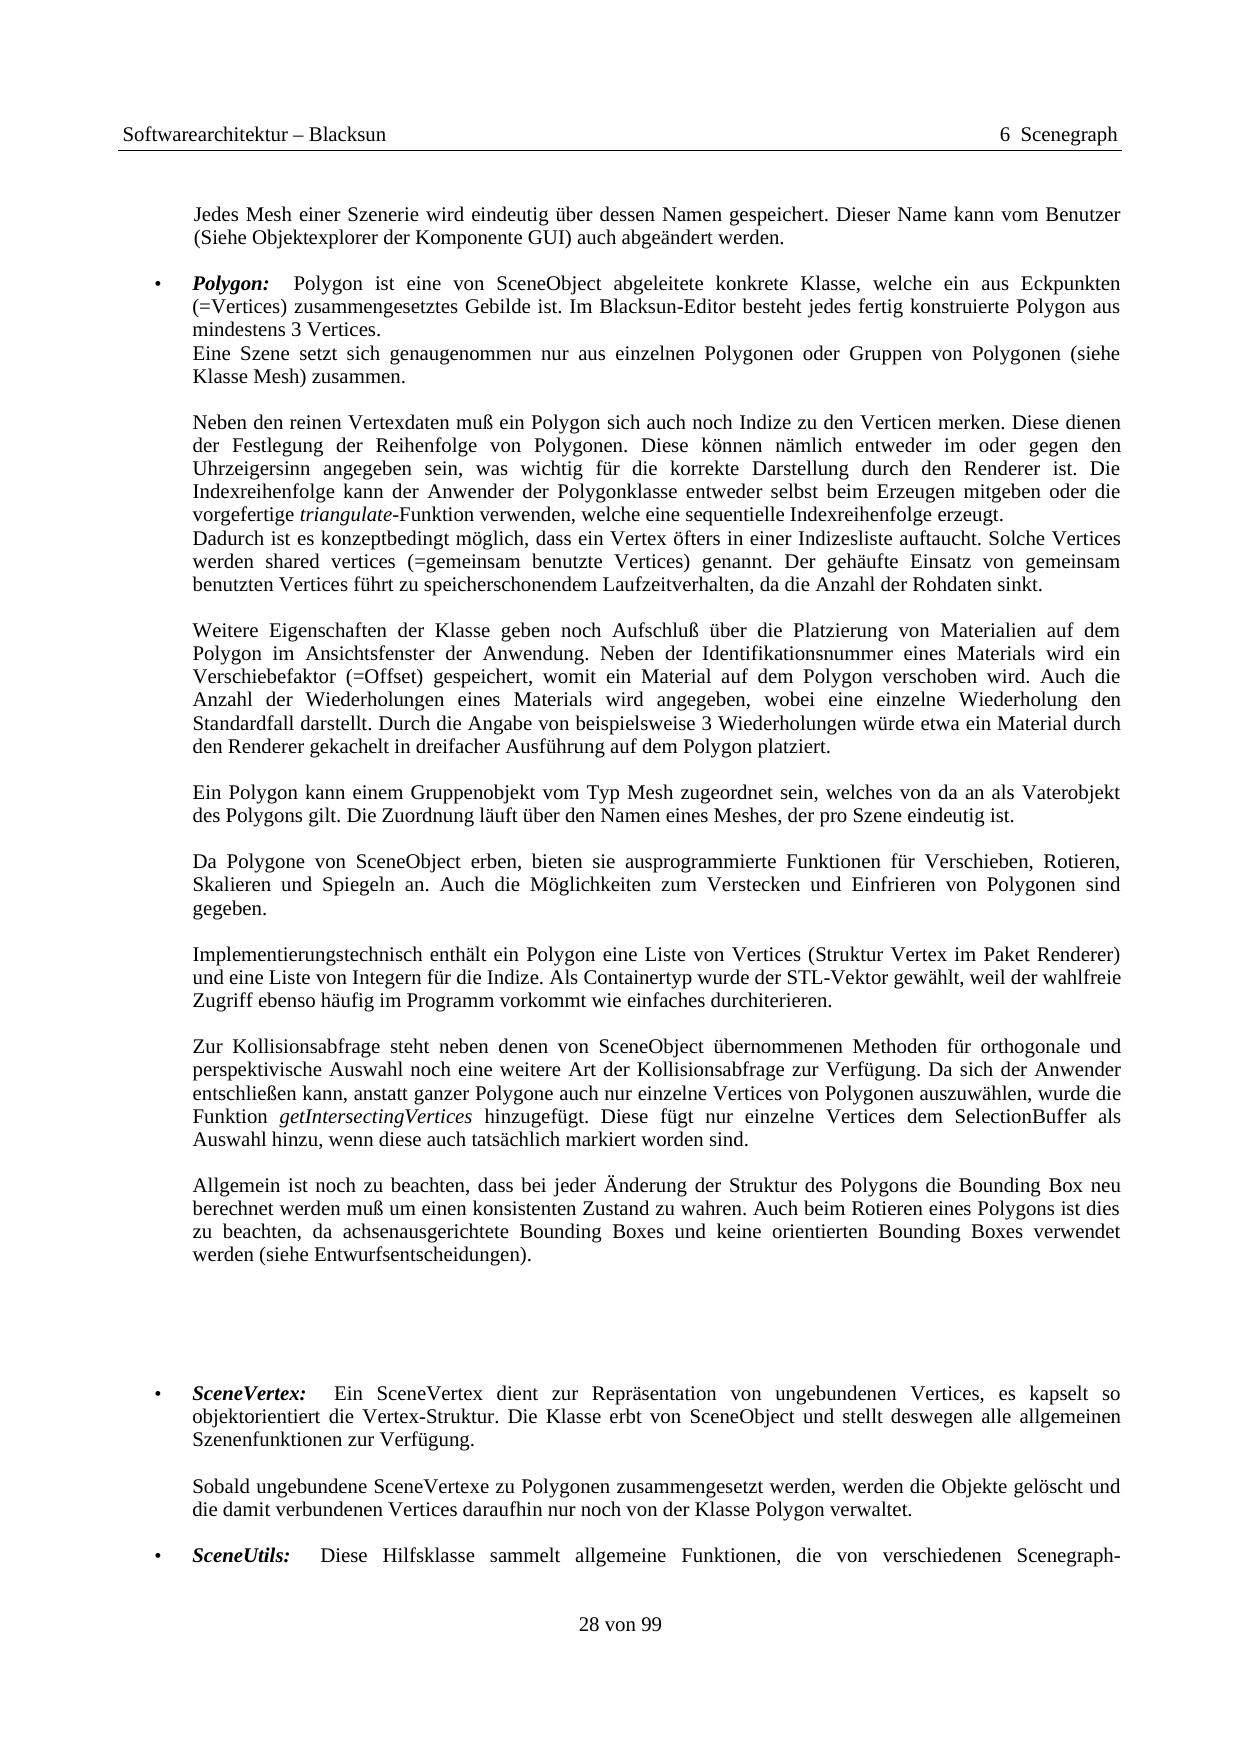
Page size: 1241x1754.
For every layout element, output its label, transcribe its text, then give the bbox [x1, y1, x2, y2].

text Neben den reinen Vertexdaten muß ein Polygon sich auch noch Indize zu den Verticen merken. Diese dienen der Festlegung der Reihenfolge von Polygonen. Diese können nämlich entweder im oder gegen den Uhrzeigersinn angegeben sein, was wichtig für die korrekte Darstellung durch den Renderer ist. Die Indexreihenfolge kann der Anwender der Polygonklasse entweder selbst beim Erzeugen mitgeben oder die vorgefertige triangulate-Funktion verwenden, welche eine sequentielle Indexreihenfolge erzeugt. [192, 411, 1122, 526]
text Weitere Eigenschaften der Klasse geben noch Aufschluß über die Platzierung von Materialien auf dem Polygon im Ansichtsfenster der Anwendung. Neben der Identifikationsnummer eines Materials wird ein Verschiebefaktor (=Offset) gespeichert, womit ein Material auf dem Polygon verschoben wird. Auch die Anzahl der Wiederholungen eines Materials wird angegeben, wobei eine einzelne Wiederholung den Standardfall darstellt. Durch die Angabe von beispielsweise 3 Wiederholungen würde etwa ein Material durch den Renderer gekachelt in dreifacher Ausführung auf dem Polygon platziert. [192, 619, 1122, 758]
list Sobald ungebundene SceneVertexe zu Polygonen zusammengesetzt werden, werden die Objekte gelöscht und die damit verbundenen Vertices daraufhin nur noch von der Klasse Polygon verwaltet. [154, 1474, 1122, 1521]
text Eine Szene setzt sich genaugenommen nur aus einzelnen Polygonen oder Gruppen von Polygonen (siehe Klasse Mesh) zusammen. [192, 341, 1122, 388]
text Allgemein ist noch zu beachten, dass bei jeder Änderung der Struktur des Polygons die Bounding Box neu berechnet werden muß um einen konsistenten Zustand zu wahren. Auch beim Rotieren eines Polygons ist dies zu beachten, da achsenausgerichtete Bounding Boxes und keine orientierten Bounding Boxes verwendet werden (siehe Entwurfsentscheidungen). [192, 1174, 1122, 1266]
text Dadurch ist es konzeptbedingt möglich, dass ein Vertex öfters in einer Indizesliste auftaucht. Solche Vertices werden shared vertices (=gemeinsam benutzte Vertices) genannt. Der gehäufte Einsatz von gemeinsam benutzten Vertices führt zu speicherschonendem Laufzeitverhalten, da die Anzahl der Rohdaten sinkt. [192, 526, 1122, 596]
text Ein Polygon kann einem Gruppenobjekt vom Typ Mesh zugeordnet sein, welches von da an als Vaterobjekt des Polygons gilt. Die Zuordnung läuft über den Namen eines Meshes, der pro Szene eindeutig ist. [192, 781, 1122, 827]
text Implementierungstechnisch enthält ein Polygon eine Liste von Vertices (Struktur Vertex im Paket Renderer) und eine Liste von Integern für die Indize. Als Containertyp wurde der STL-Vektor gewählt, weil der wahlfreie Zugriff ebenso häufig im Programm vorkommt wie einfaches durchiterieren. [192, 943, 1122, 1012]
text Da Polygone von SceneObject erben, bieten sie ausprogrammierte Funktionen für Verschieben, Rotieren, Skalieren und Spiegeln an. Auch die Möglichkeiten zum Verstecken und Einfrieren von Polygonen sind gegeben. [192, 850, 1122, 919]
list Polygon: Polygon ist eine von SceneObject abgeleitete konkrete Klasse, welche ein aus Eckpunkten (=Vertices) zusammengesetztes Gebilde ist. Im Blacksun-Editor besteht jedes fertig konstruierte Polygon aus mindestens 3 Vertices. [154, 272, 1122, 341]
list SceneVertex: Ein SceneVertex dient zur Repräsentation von ungebundenen Vertices, es kapselt so objektorientiert die Vertex-Struktur. Die Klasse erbt von SceneObject und stellt deswegen alle allgemeinen Szenenfunktionen zur Verfügung. [154, 1382, 1122, 1451]
list SceneUtils: Diese Hilfsklasse sammelt allgemeine Funktionen, die von verschiedenen Scenegraph- [154, 1544, 1122, 1567]
text Zur Kollisionsabfrage steht neben denen von SceneObject übernommenen Methoden für orthogonale und perspektivische Auswahl noch eine weitere Art der Kollisionsabfrage zur Verfügung. Da sich der Anwender entschließen kann, anstatt ganzer Polygone auch nur einzelne Vertices von Polygonen auszuwählen, wurde die Funktion getIntersectingVertices hinzugefügt. Diese fügt nur einzelne Vertices dem SelectionBuffer als Auswahl hinzu, wenn diese auch tatsächlich markiert worden sind. [192, 1035, 1122, 1151]
text Jedes Mesh einer Szenerie wird eindeutig über dessen Namen gespeichert. Dieser Name kann vom Benutzer (Siehe Objektexplorer der Komponente GUI) auch abgeändert werden. [193, 203, 1122, 249]
